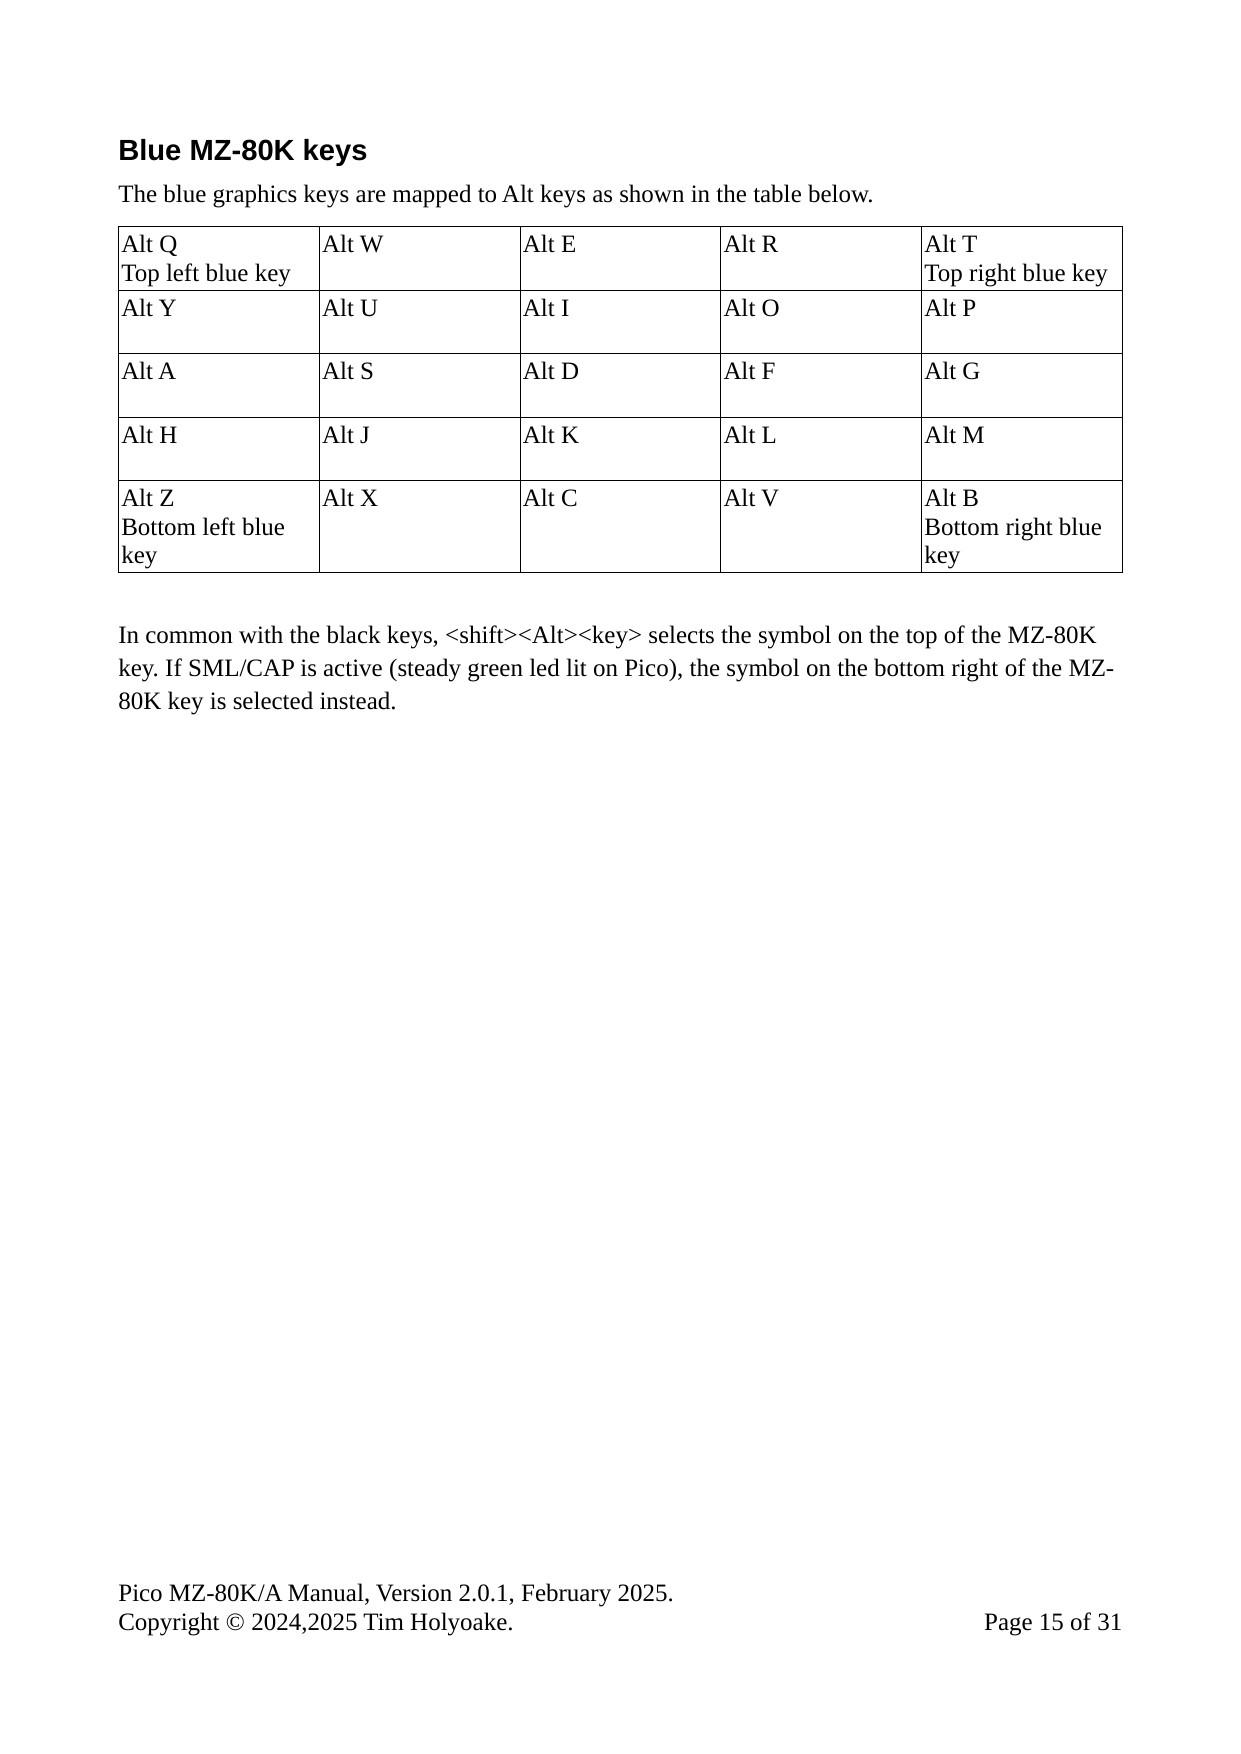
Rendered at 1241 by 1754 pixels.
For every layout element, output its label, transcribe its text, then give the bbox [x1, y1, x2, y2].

table_cell Alt K [521, 418, 720, 480]
table_cell Alt S [320, 354, 520, 417]
text In common with the black keys, <shift><Alt><key> selects the symbol on the top of the MZ-80K key. If SML/CAP is active (steady green led lit on Pico), the symbol on the bottom right of the MZ-80K key is selected instead. [118, 620, 1122, 715]
text The blue graphics keys are mapped to Alt keys as shown in the table below. [118, 179, 1122, 207]
table_cell Alt Y [119, 291, 319, 353]
table_cell Alt V [721, 481, 921, 572]
table_cell Alt G [922, 354, 1122, 417]
table_cell Alt X [320, 481, 520, 572]
table_cell Alt U [320, 291, 520, 353]
table_cell Alt P [922, 291, 1122, 353]
subtitle Blue MZ-80K keys [118, 133, 1122, 166]
table_header Alt E [521, 227, 720, 290]
table_cell Alt I [521, 291, 720, 353]
table_cell Alt O [721, 291, 921, 353]
table_cell Alt A [119, 354, 319, 417]
table_cell Alt Z Bottom left blue key [119, 481, 319, 572]
table_cell Alt B Bottom right blue key [922, 481, 1122, 572]
table_header Alt Q Top left blue key [119, 227, 319, 290]
table_cell Alt L [721, 418, 921, 480]
table_cell Alt D [521, 354, 720, 417]
table_cell Alt F [721, 354, 921, 417]
table_header Alt W [320, 227, 520, 290]
table_cell Alt H [119, 418, 319, 480]
table_header Alt T Top right blue key [922, 227, 1122, 290]
table_header Alt R [721, 227, 921, 290]
table_cell Alt M [922, 418, 1122, 480]
table_cell Alt C [521, 481, 720, 572]
table_cell Alt J [320, 418, 520, 480]
